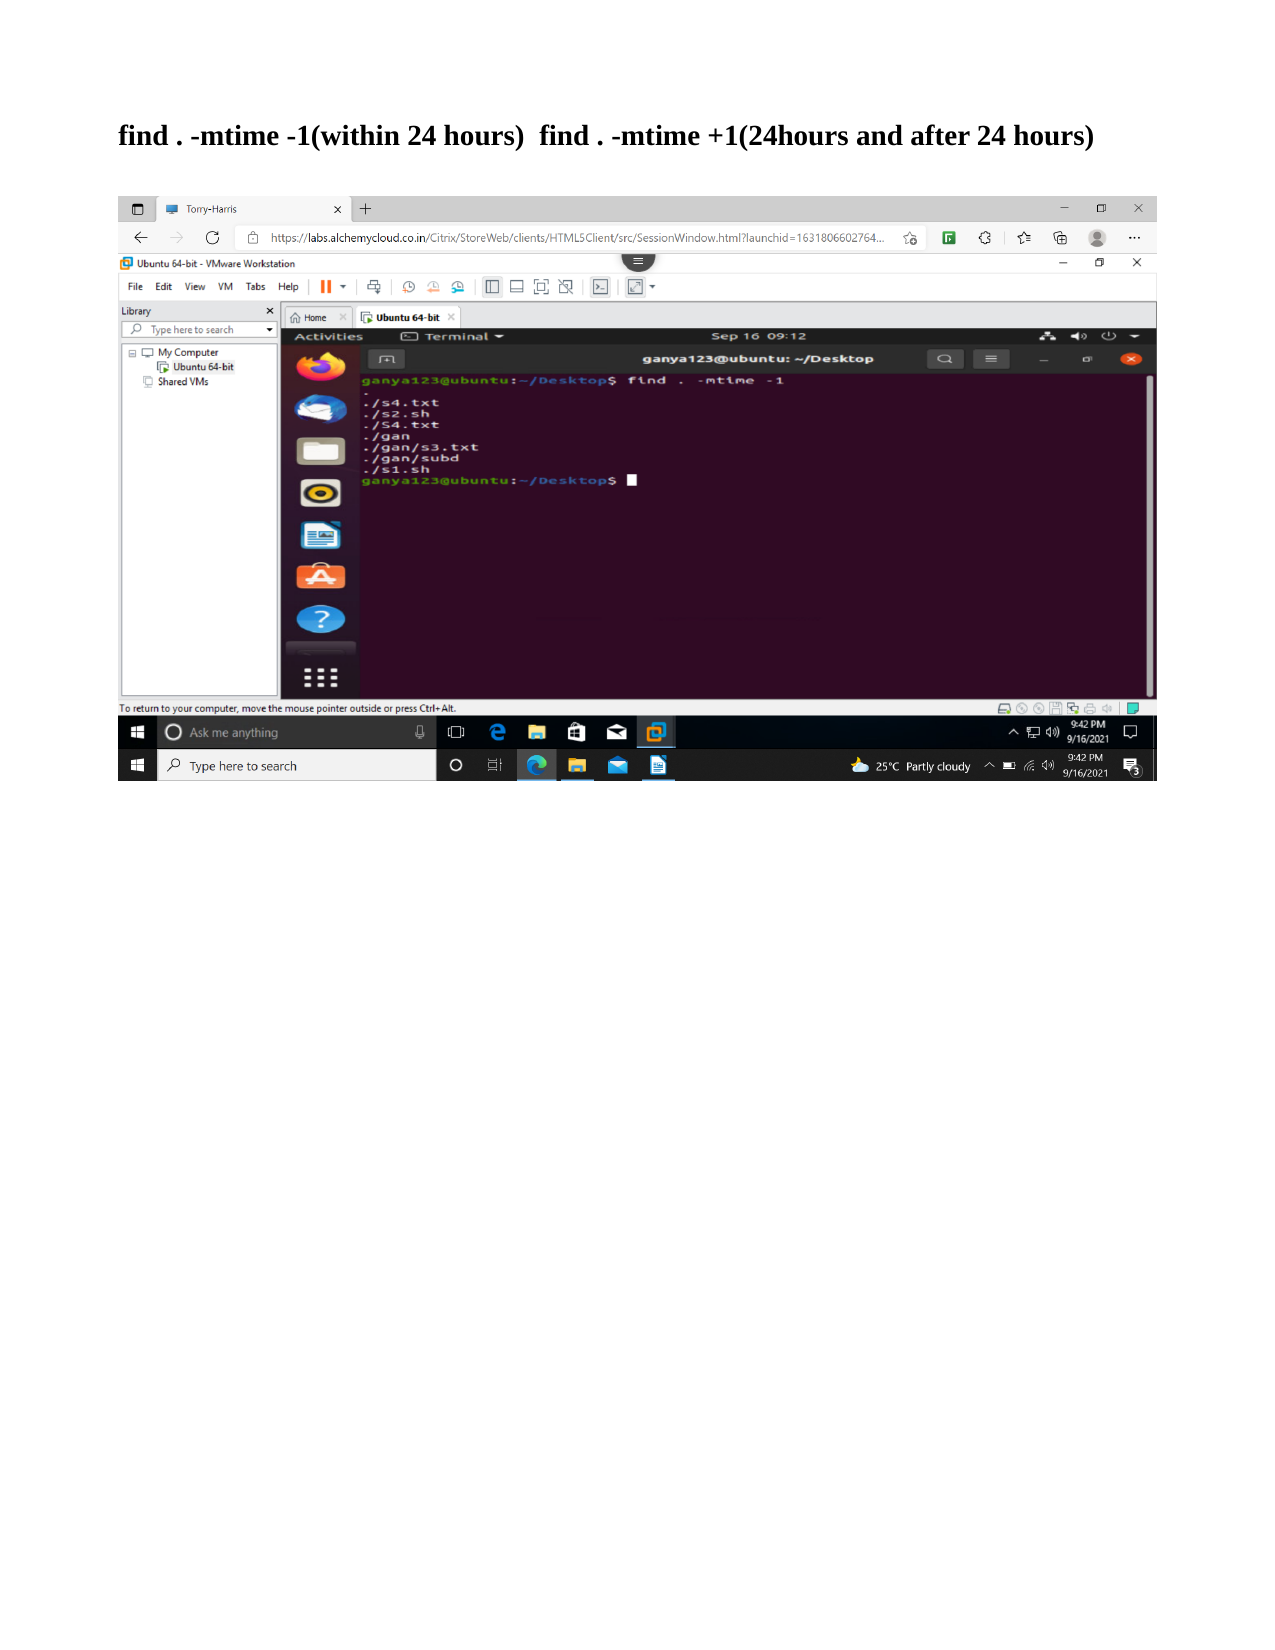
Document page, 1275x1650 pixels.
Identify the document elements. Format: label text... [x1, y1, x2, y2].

text find . -mtime -1(within 24 hours) find . -mtime +1(24hours and after 24 hours) [118, 118, 1157, 152]
picture [118, 196, 1157, 781]
